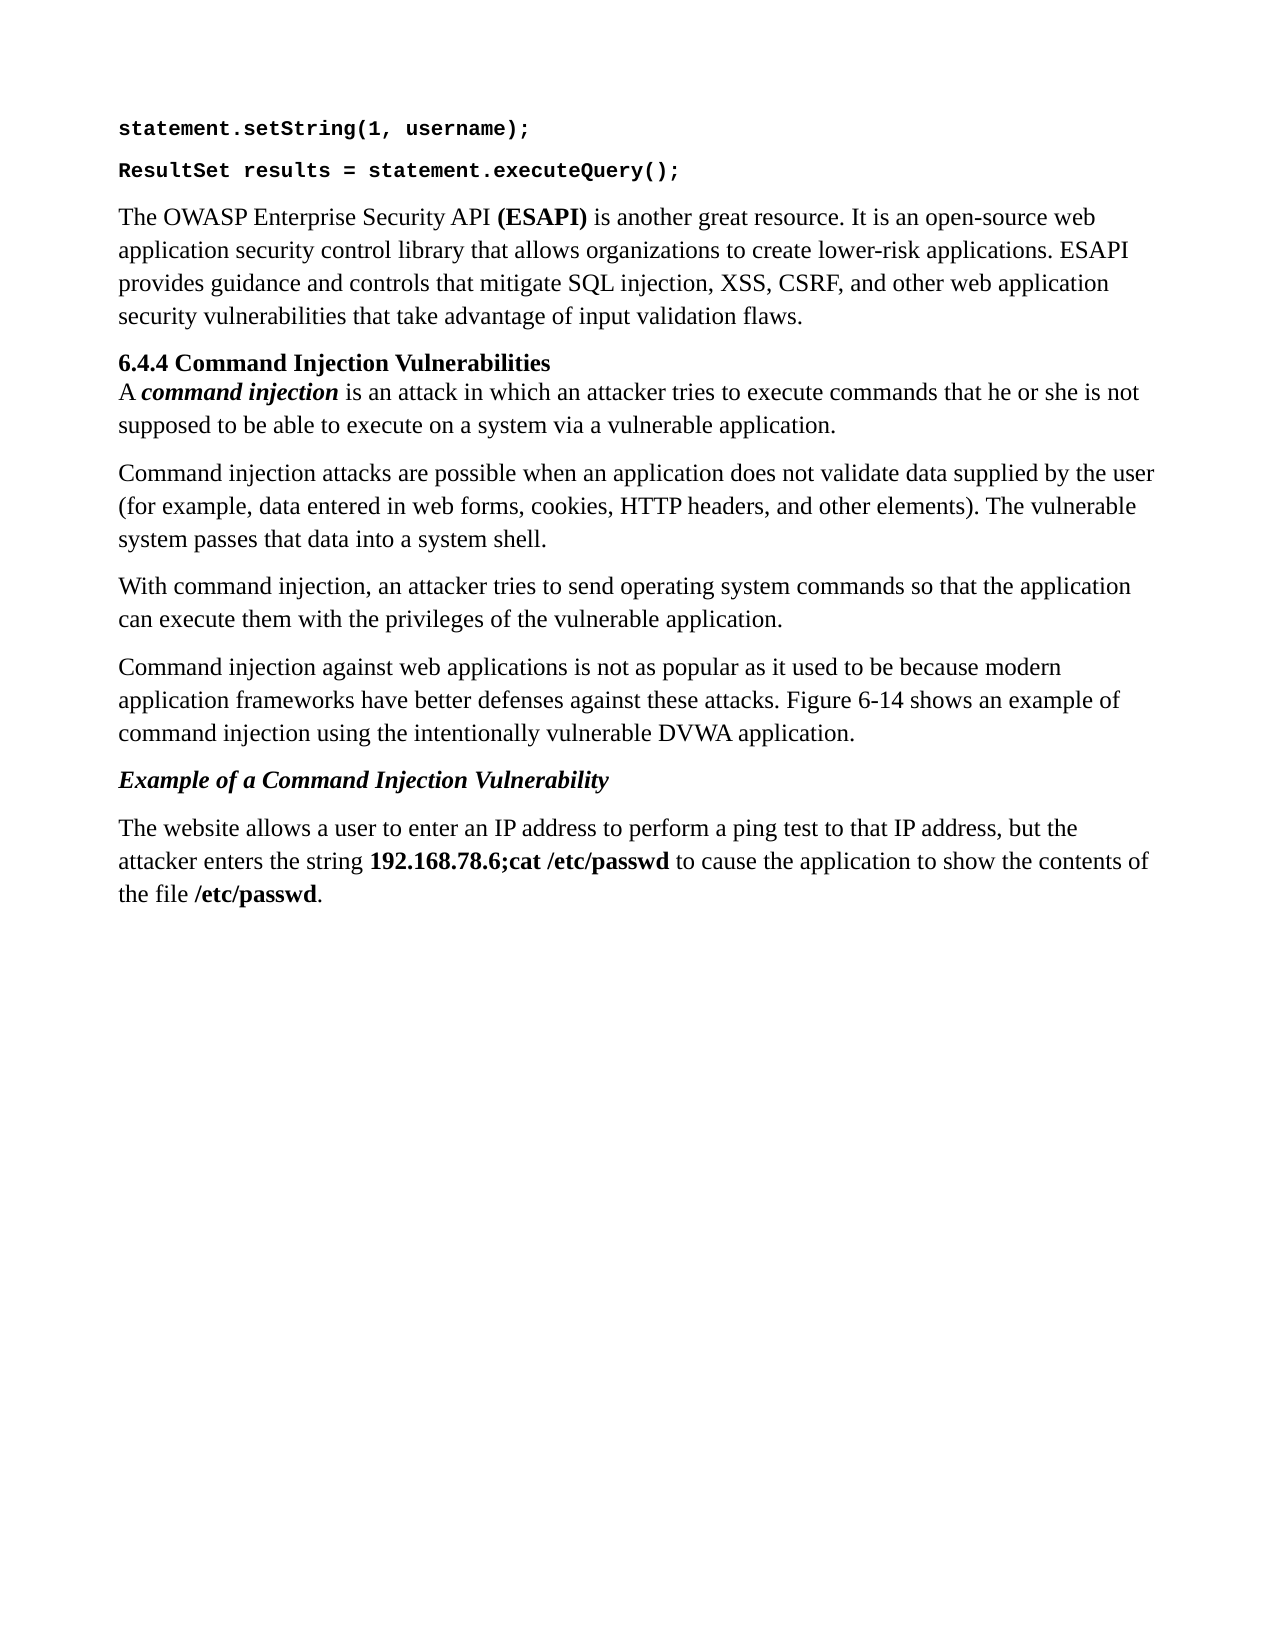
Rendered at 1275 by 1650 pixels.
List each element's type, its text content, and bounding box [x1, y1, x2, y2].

text Example of a Command Injection Vulnerability [118, 766, 1157, 794]
text ResultSet results = statement.executeQuery(); [118, 160, 1157, 183]
text Command injection against web applications is not as popular as it used to be because modern application frameworks have better defenses against these attacks. Figure 6-14 shows an example of command injection using the intentionally vulnerable DVWA application. [118, 652, 1157, 747]
text 6.4.4 Command Injection Vulnerabilities [118, 348, 1157, 377]
text With command injection, an attacker tries to send operating system commands so that the application can execute them with the privileges of the vulnerable application. [118, 571, 1157, 633]
text A command injection is an attack in which an attacker tries to execute commands that he or she is not supposed to be able to execute on a system via a vulnerable application. [118, 377, 1157, 439]
text The OWASP Enterprise Security API (ESAPI) is another great resource. It is an open-source web application security control library that allows organizations to create lower-risk applications. ESAPI provides guidance and controls that mitigate SQL injection, XSS, CSRF, and other web application security vulnerabilities that take advantage of input validation flaws. [118, 202, 1157, 329]
text statement.setString(1, username); [118, 118, 1157, 142]
text The website allows a user to enter an IP address to perform a ping test to that IP address, but the attacker enters the string 192.168.78.6;cat /etc/passwd to cause the application to show the contents of the file /etc/passwd. [118, 813, 1157, 908]
text Command injection attacks are possible when an application does not validate data supplied by the user (for example, data entered in web forms, cookies, HTTP headers, and other elements). The vulnerable system passes that data into a system shell. [118, 458, 1157, 552]
